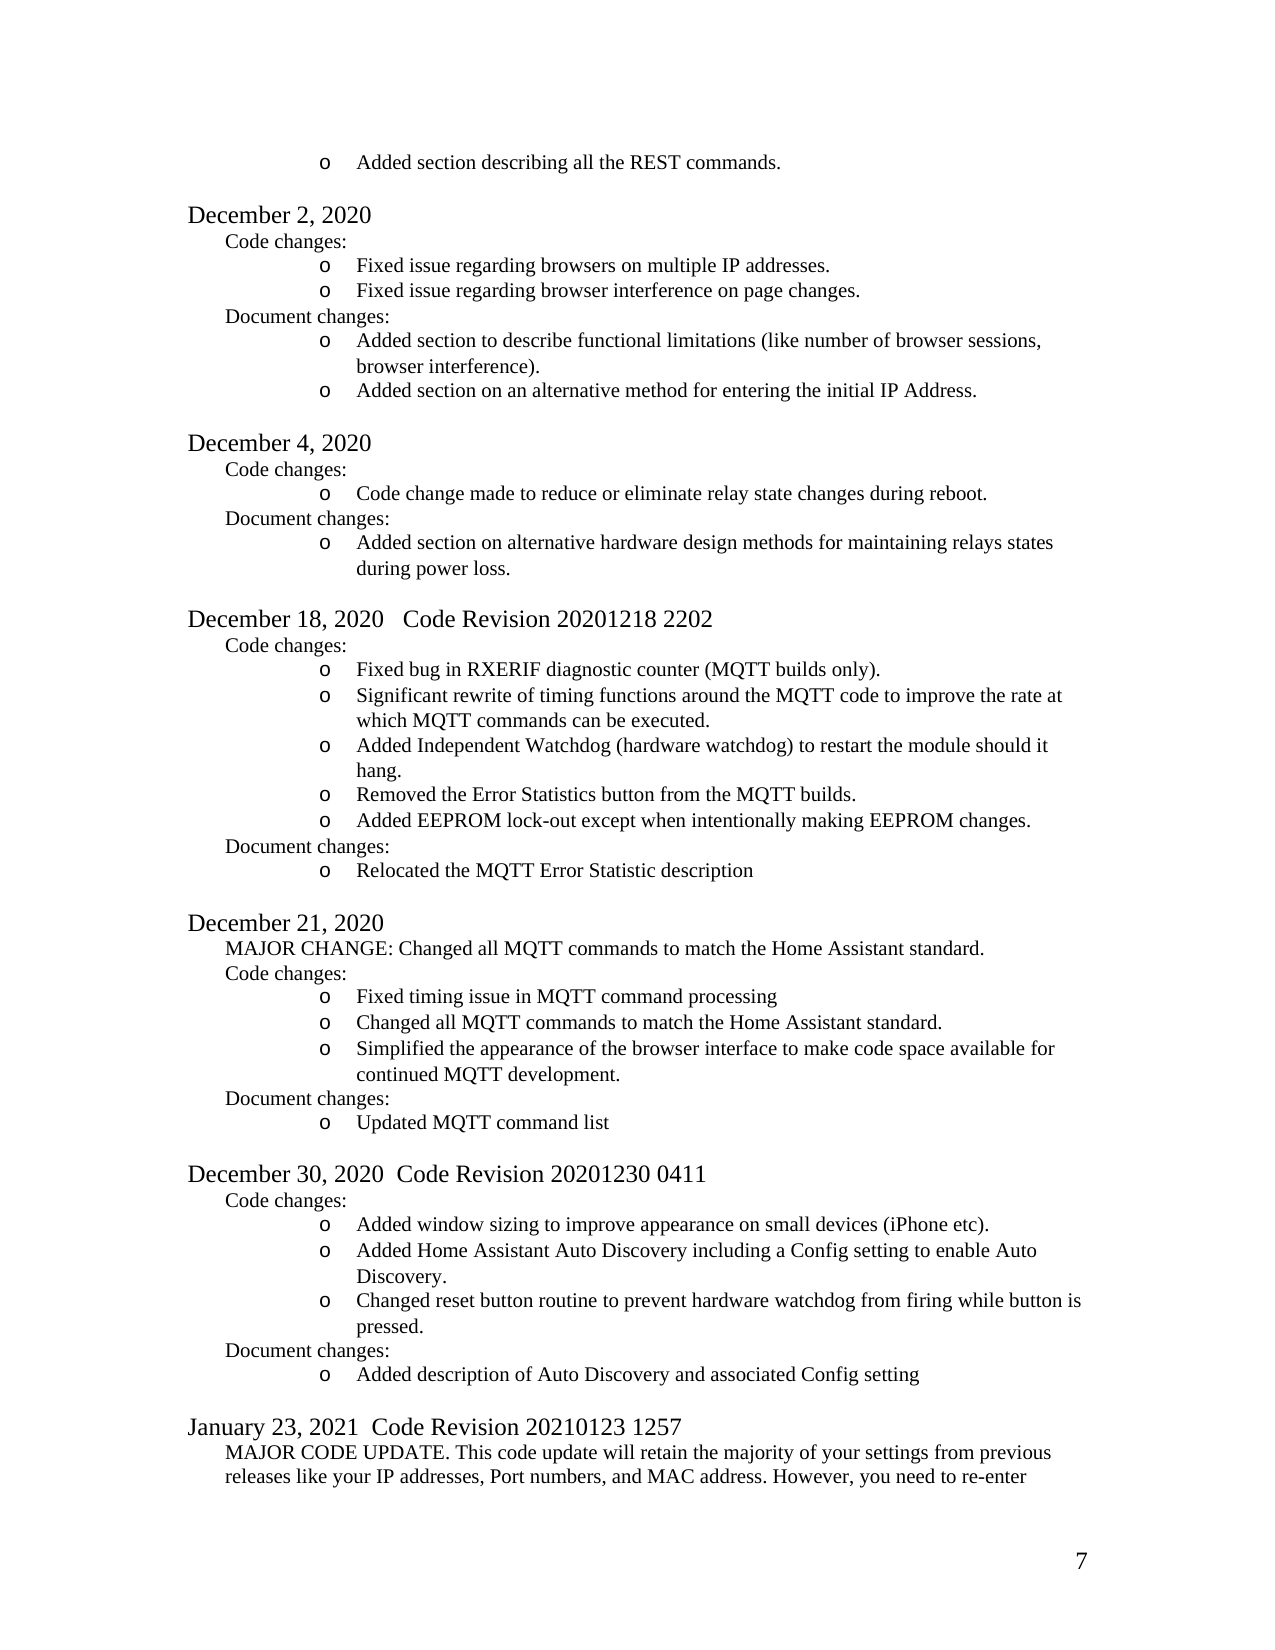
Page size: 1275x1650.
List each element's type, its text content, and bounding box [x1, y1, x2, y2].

list Code change made to reduce or eliminate relay state changes during reboot. [319, 481, 1087, 506]
text Code changes: [225, 633, 1087, 657]
text Code changes: [225, 1188, 1087, 1212]
text December 21, 2020 [187, 908, 1087, 936]
text Document changes: [225, 304, 1087, 328]
list Fixed issue regarding browsers on multiple IP addresses. [319, 253, 1087, 278]
text December 18, 2020 Code Revision 20201218 2202 [187, 604, 1087, 633]
list Simplified the appearance of the browser interface to make code space available for continued MQTT development. [319, 1036, 1087, 1086]
list Removed the Error Statistics button from the MQTT builds. [319, 782, 1087, 808]
list Added section describing all the REST commands. [319, 150, 1087, 176]
list Relocated the MQTT Error Statistic description [319, 858, 1087, 883]
text January 23, 2021 Code Revision 20210123 1257 [187, 1412, 1087, 1440]
list Fixed bug in RXERIF diagnostic counter (MQTT builds only). [319, 657, 1087, 683]
text Document changes: [225, 506, 1087, 530]
text Code changes: [225, 456, 1087, 481]
list Added section to describe functional limitations (like number of browser sessions, browser interference). [319, 328, 1087, 378]
text MAJOR CODE UPDATE. This code update will retain the majority of your settings from previous releases like your IP addresses, Port numbers, and MAC address. However, you need to re-enter [225, 1440, 1087, 1488]
list Added section on an alternative method for entering the initial IP Address. [319, 378, 1087, 404]
list Changed reset button routine to prevent hardware watchdog from firing while button is pressed. [319, 1288, 1087, 1338]
list Added Home Assistant Auto Discovery including a Config setting to enable Auto Discovery. [319, 1238, 1087, 1288]
text Document changes: [225, 1086, 1087, 1110]
text December 2, 2020 [187, 200, 1087, 228]
list Added description of Auto Discovery and associated Config setting [319, 1362, 1087, 1387]
text Document changes: [225, 834, 1087, 858]
list Added window sizing to improve appearance on small devices (iPhone etc). [319, 1212, 1087, 1238]
text December 4, 2020 [187, 428, 1087, 456]
list Added EEPROM lock-out except when intentionally making EEPROM changes. [319, 808, 1087, 834]
list Added Independent Watchdog (hardware watchdog) to restart the module should it hang. [319, 732, 1087, 782]
list Updated MQTT command list [319, 1110, 1087, 1136]
text December 30, 2020 Code Revision 20201230 0411 [187, 1159, 1087, 1188]
list Significant rewrite of timing functions around the MQTT code to improve the rate at which MQTT commands can be executed. [319, 683, 1087, 732]
text Document changes: [225, 1338, 1087, 1362]
text Code changes: [225, 960, 1087, 984]
text MAJOR CHANGE: Changed all MQTT commands to match the Home Assistant standard. [225, 936, 1087, 960]
text Code changes: [225, 228, 1087, 253]
list Fixed timing issue in MQTT command processing [319, 984, 1087, 1010]
list Added section on alternative hardware design methods for maintaining relays states during power loss. [319, 530, 1087, 580]
list Fixed issue regarding browser interference on page changes. [319, 278, 1087, 304]
list Changed all MQTT commands to match the Home Assistant standard. [319, 1010, 1087, 1036]
